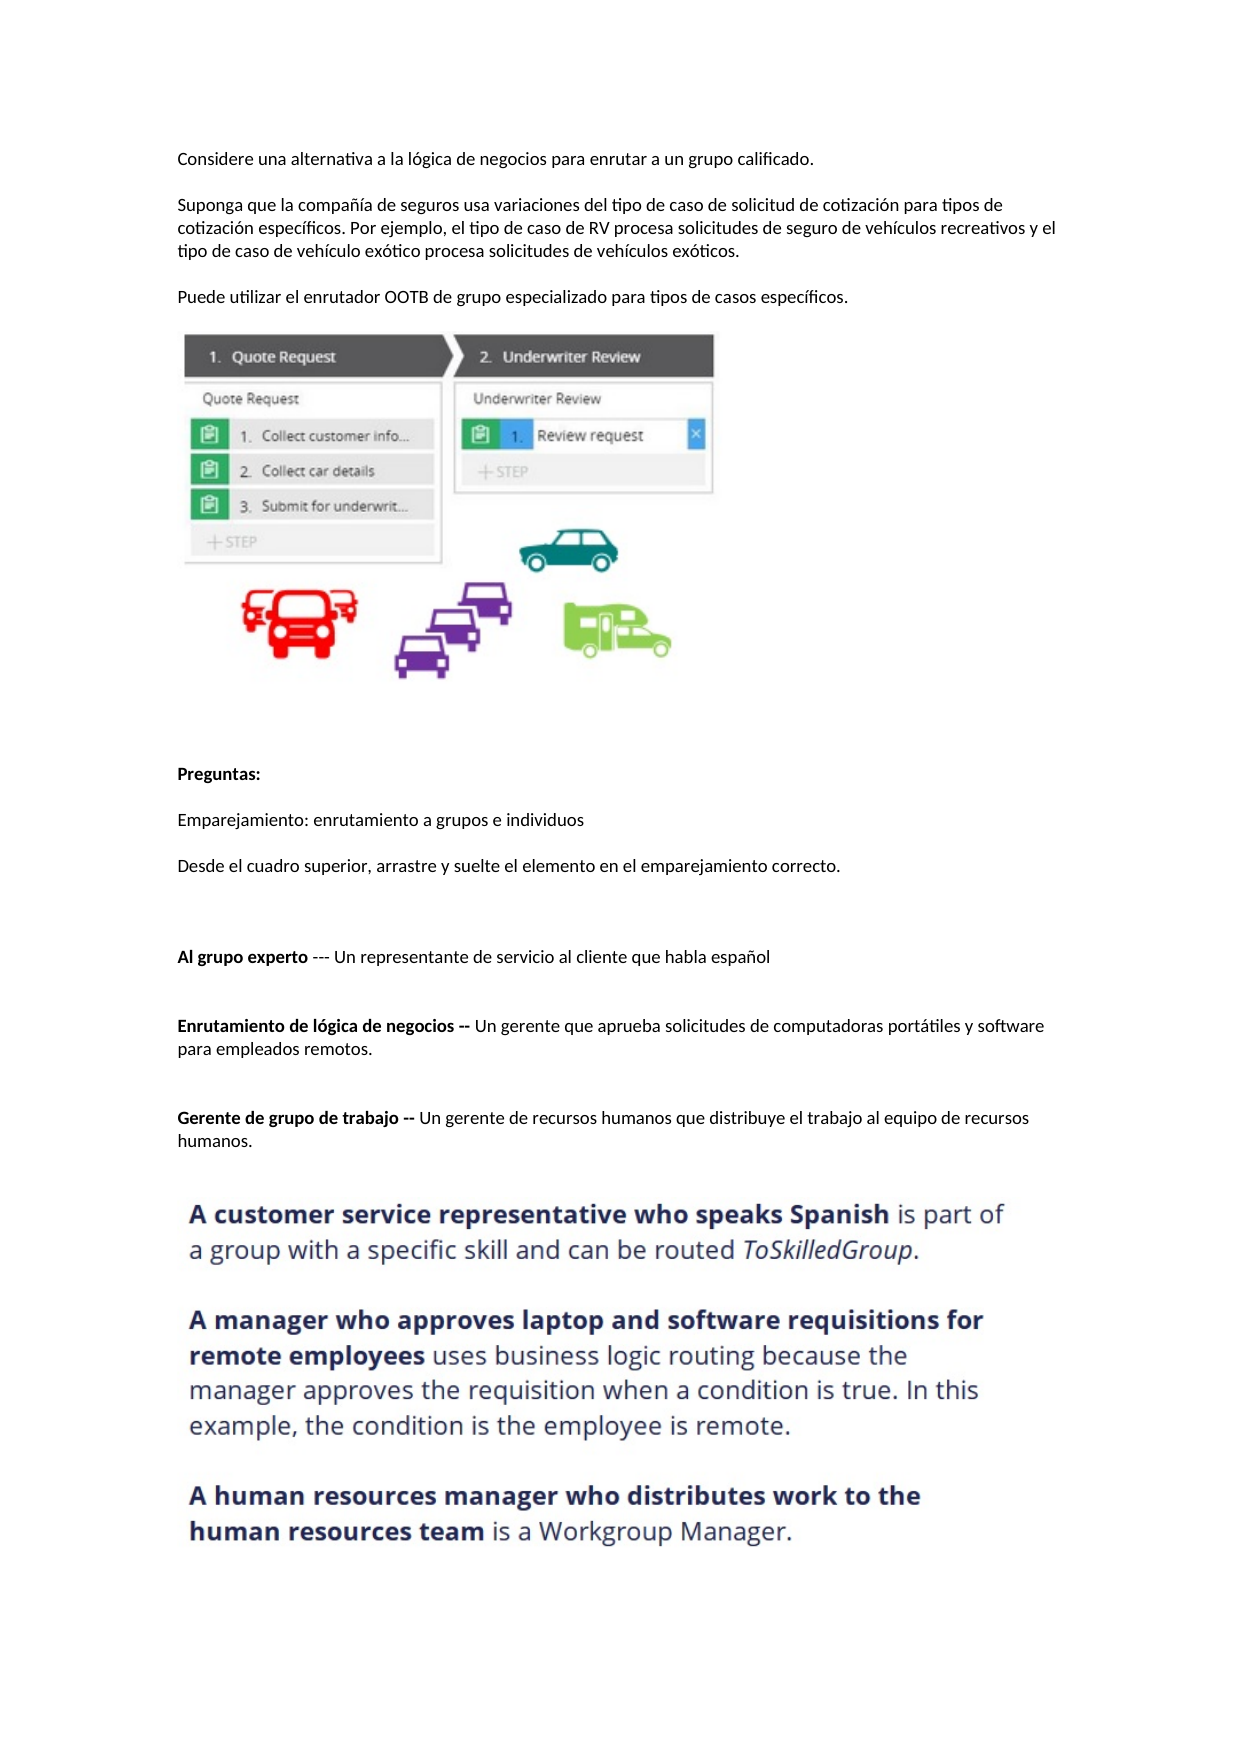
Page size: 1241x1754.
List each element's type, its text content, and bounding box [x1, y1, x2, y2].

picture [177, 331, 723, 694]
text Considere una alternativa a la lógica de negocios para enrutar a un grupo calificado. [177, 148, 1063, 171]
text Emparejamiento: enrutamiento a grupos e individuos [177, 808, 1063, 831]
text Desde el cuadro superior, arrastre y suelte el elemento en el emparejamiento correcto. [177, 854, 1063, 877]
text Puede utilizar el enrutador OOTB de grupo especializado para tipos de casos específicos. [177, 285, 1063, 308]
text Preguntas: [177, 762, 1063, 785]
picture [177, 1197, 1063, 1560]
text Suponga que la compañía de seguros usa variaciones del tipo de caso de solicitud de cotización para tipos de cotización específicos. Por ejemplo, el tipo de caso de RV procesa solicitudes de seguro de vehículos recreativos y el tipo de caso de vehículo exótico procesa solicitudes de vehículos exóticos. [177, 193, 1063, 262]
text Gerente de grupo de trabajo -- Un gerente de recursos humanos que distribuye el trabajo al equipo de recursos humanos. [177, 1106, 1063, 1152]
text Al grupo experto --- Un representante de servicio al cliente que habla español [177, 946, 1063, 968]
text Enrutamiento de lógica de negocios -- Un gerente que aprueba solicitudes de computadoras portátiles y software para empleados remotos. [177, 1014, 1063, 1060]
